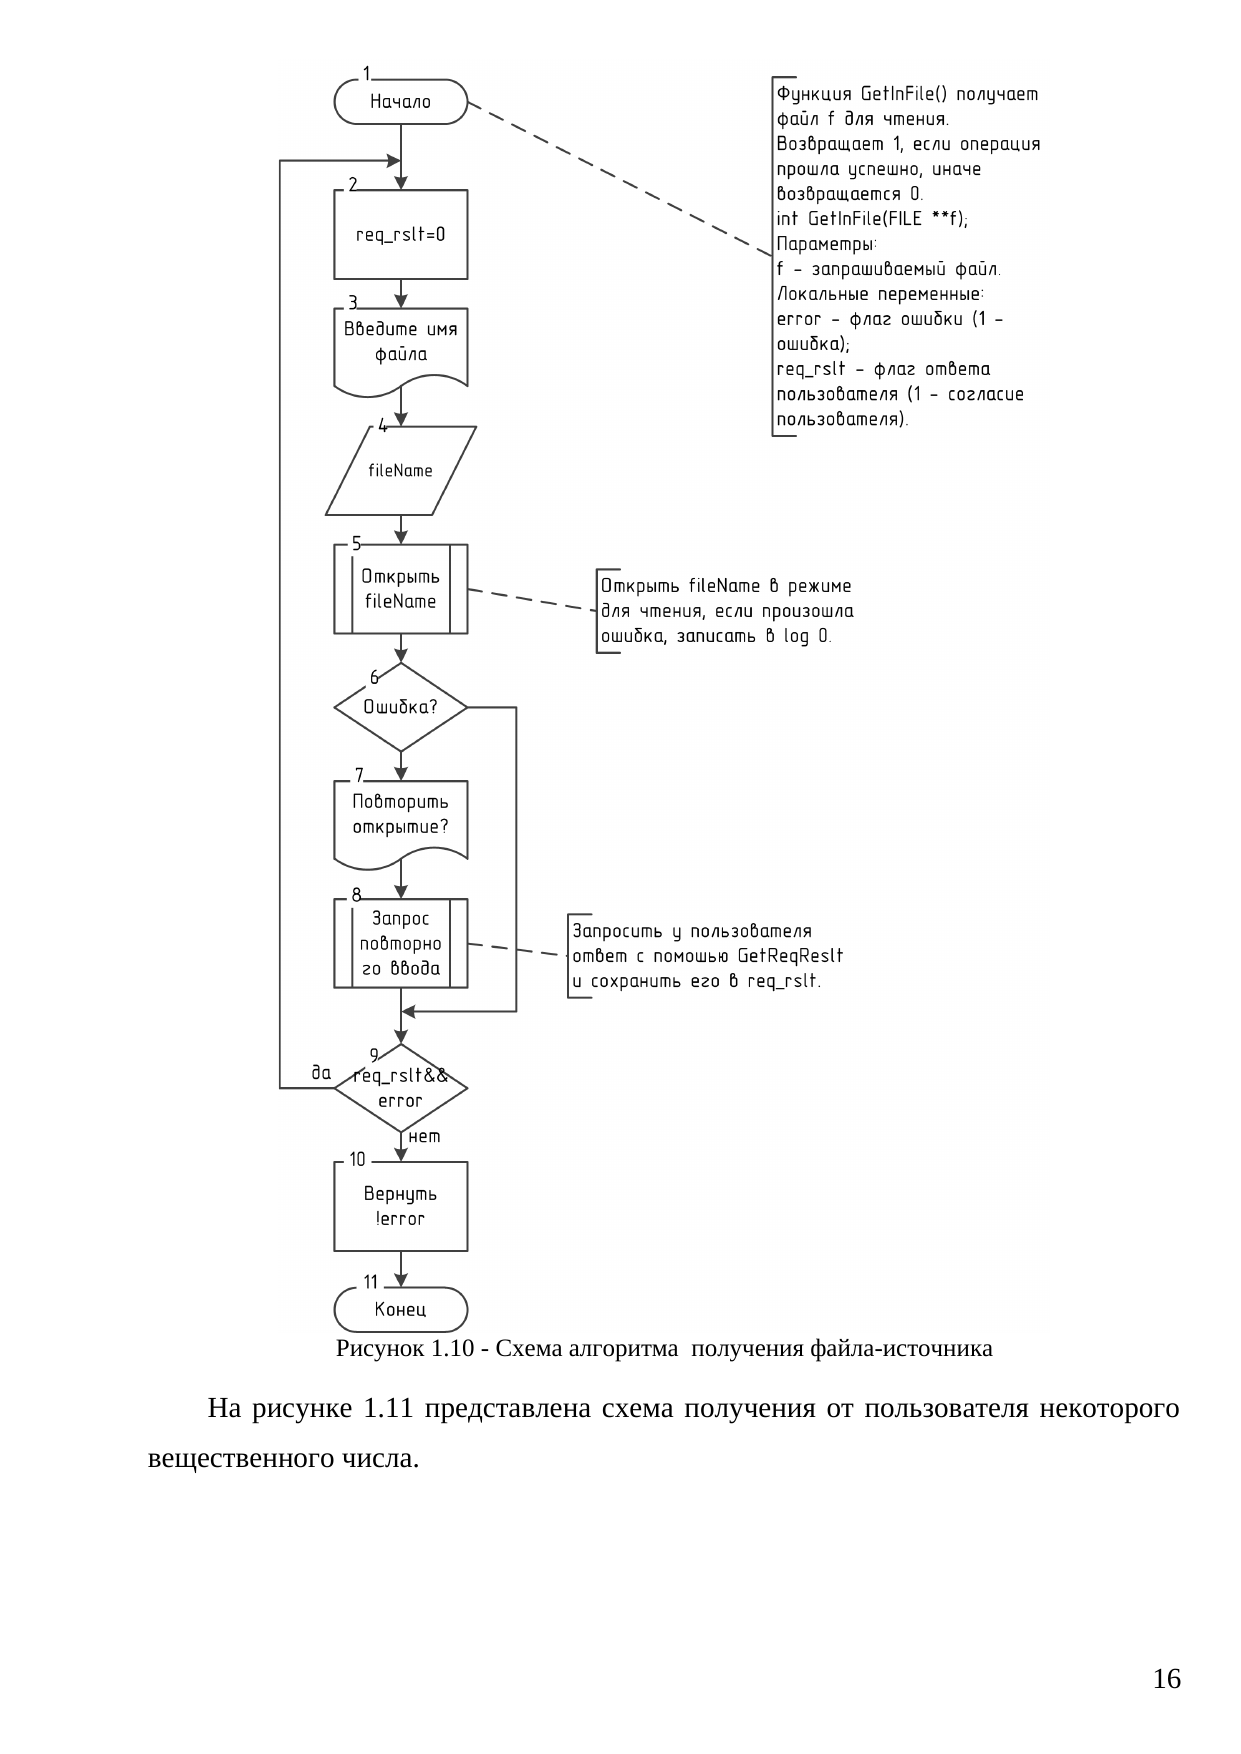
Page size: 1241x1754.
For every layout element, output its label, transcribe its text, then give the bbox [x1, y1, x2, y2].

picture [278, 59, 1050, 1333]
text На рисунке 1.11 представлена схема получения от пользователя некоторого вещественного числа. [148, 1390, 1181, 1474]
text Рисунок 1.10 - Схема алгоритма получения файла-источника [148, 1333, 1181, 1362]
